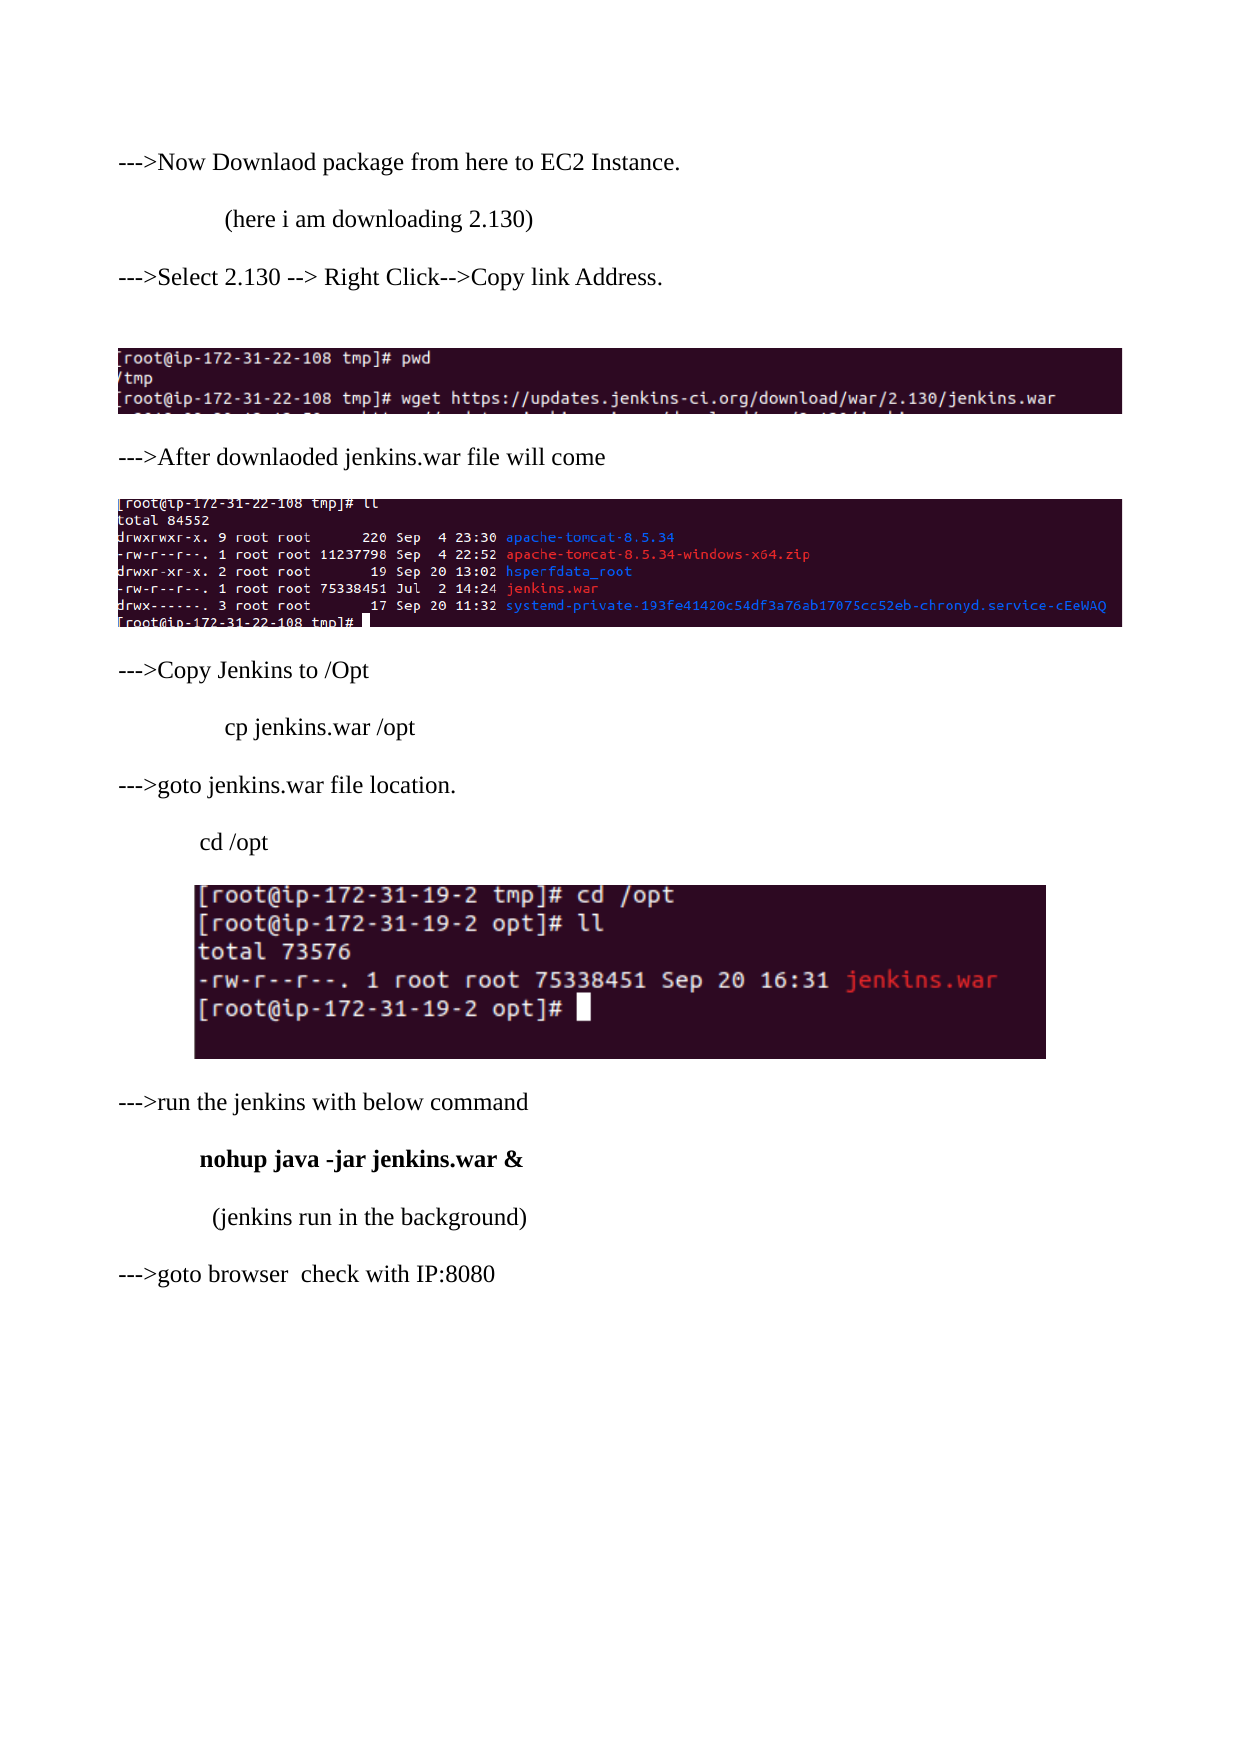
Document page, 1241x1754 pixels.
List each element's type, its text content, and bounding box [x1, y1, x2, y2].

text nohup java -jar jenkins.war & [118, 1144, 1122, 1173]
text --->Select 2.130 --> Right Click-->Copy link Address. [118, 262, 1122, 291]
picture [118, 348, 1123, 414]
text --->Now Downlaod package from here to EC2 Instance. [118, 147, 1122, 176]
text --->run the jenkins with below command [118, 1087, 1122, 1116]
text --->Copy Jenkins to /Opt [118, 655, 1122, 684]
picture [194, 885, 1046, 1059]
text (here i am downloading 2.130) [118, 204, 1122, 233]
text --->goto jenkins.war file location. [118, 770, 1122, 799]
picture [118, 499, 1123, 627]
text cp jenkins.war /opt [118, 712, 1122, 741]
text --->goto browser check with IP:8080 [118, 1259, 1122, 1288]
text (jenkins run in the background) [118, 1202, 1122, 1231]
text cd /opt [118, 827, 1122, 856]
text --->After downlaoded jenkins.war file will come [118, 442, 1122, 471]
